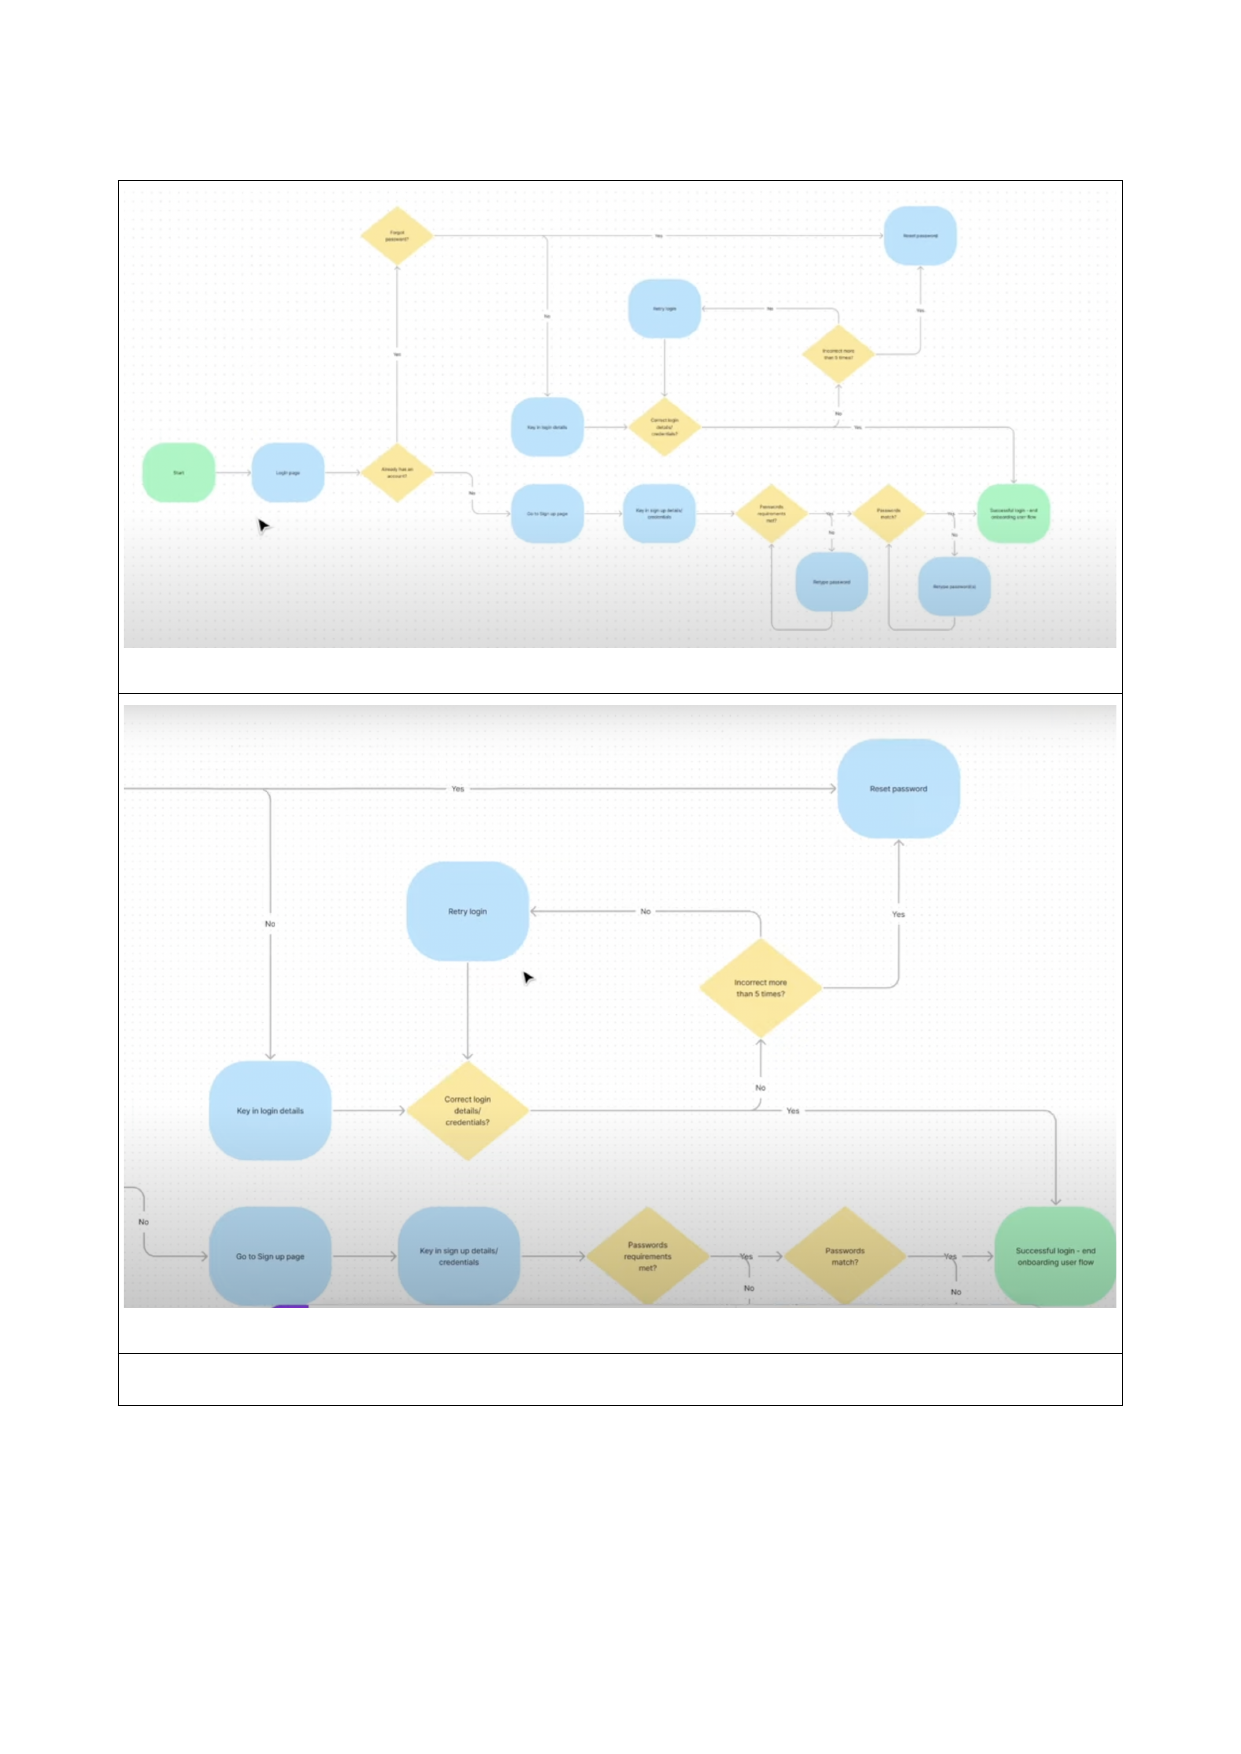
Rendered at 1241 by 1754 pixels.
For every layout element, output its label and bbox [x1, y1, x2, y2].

picture [123, 187, 1117, 648]
table_cell [119, 694, 1122, 1353]
picture [123, 705, 1117, 1308]
table_header [119, 181, 1122, 693]
table_cell [119, 1354, 1122, 1405]
